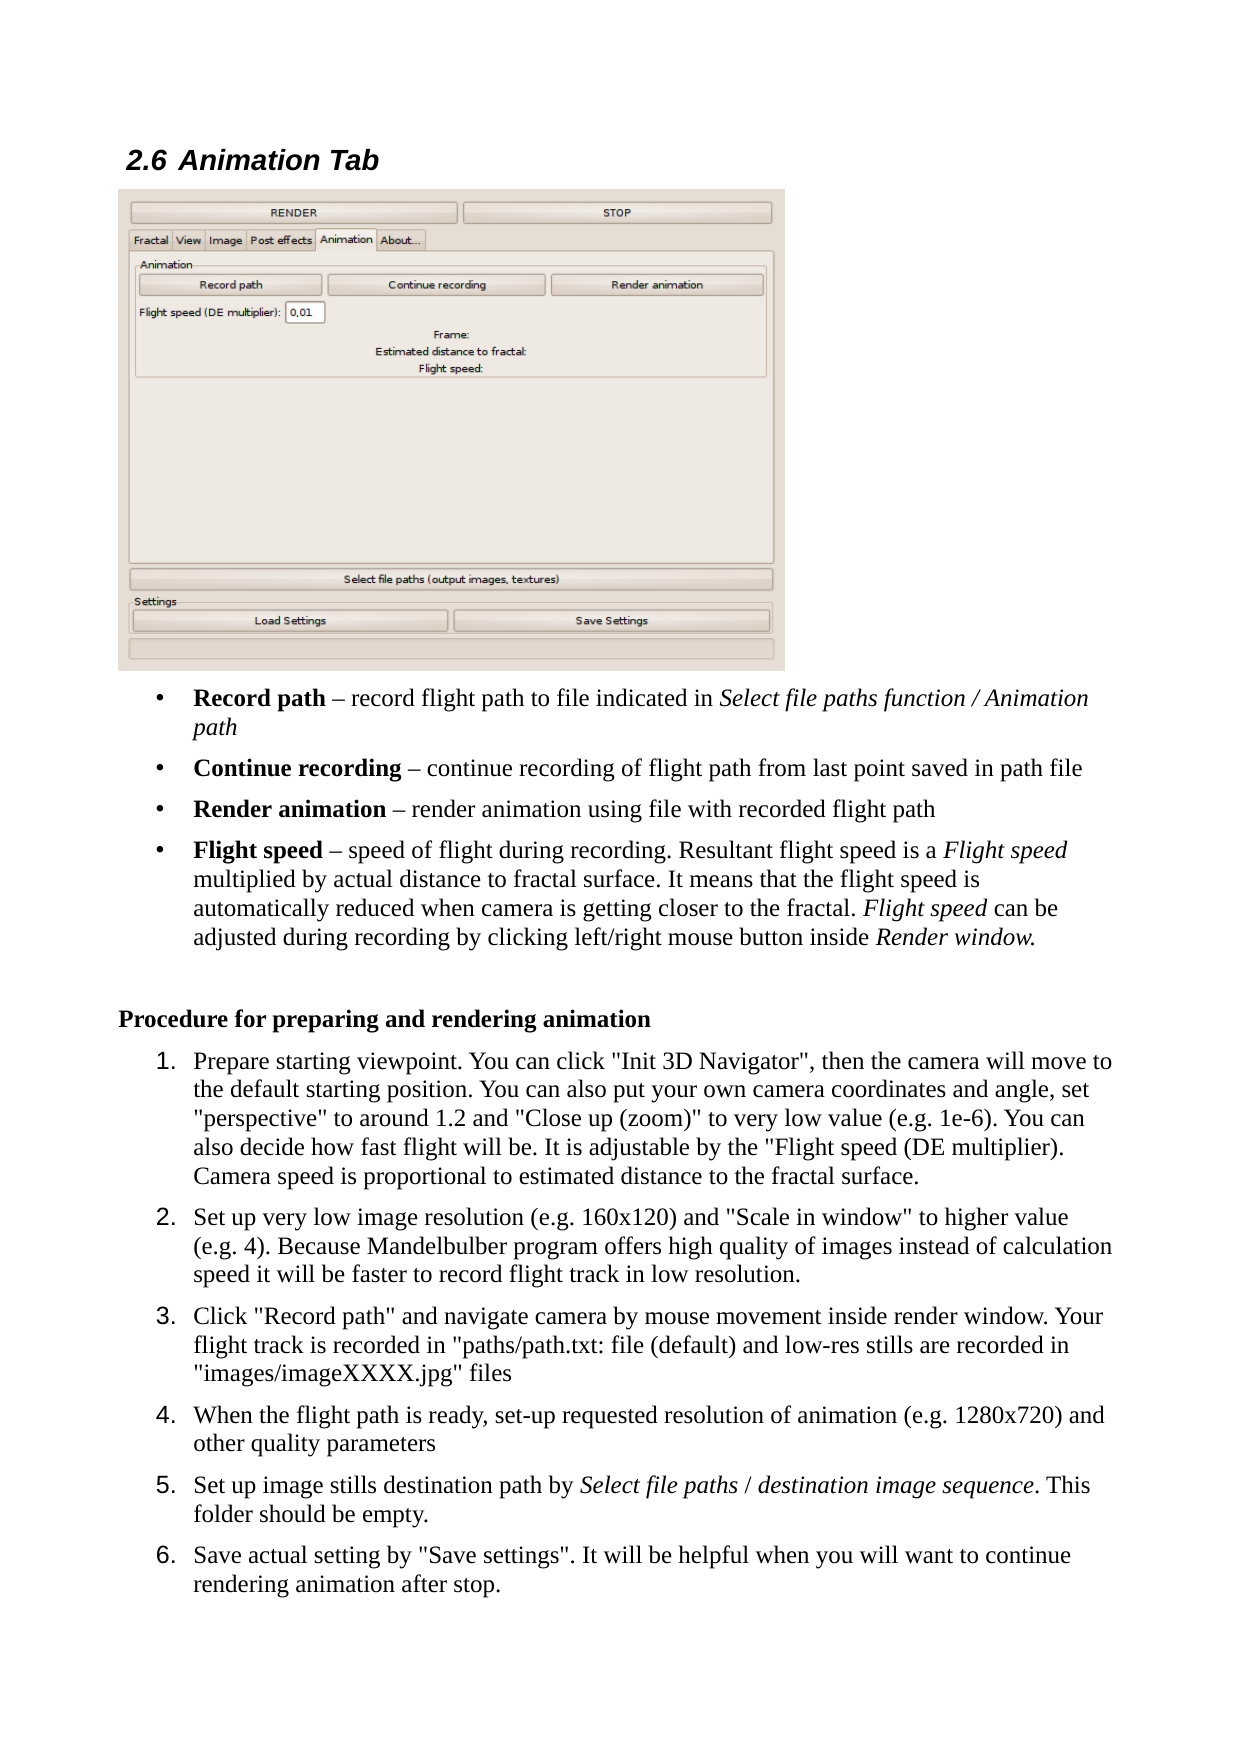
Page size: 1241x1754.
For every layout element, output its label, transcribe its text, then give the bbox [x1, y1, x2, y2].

list Continue recording – continue recording of flight path from last point saved in path file [156, 753, 1122, 782]
list Prepare starting viewpoint. You can click "Init 3D Navigator", then the camera will move to the default starting position. You can also put your own camera coordinates and angle, set "perspective" to around 1.2 and "Close up (zoom)" to very low value (e.g. 1e-6). You can also decide how fast flight will be. It is adjustable by the "Flight speed (DE multiplier). Camera speed is proportional to estimated distance to the fractal surface. [156, 1046, 1122, 1189]
list When the flight path is ready, set-up requested resolution of animation (e.g. 1280x720) and other quality parameters [156, 1400, 1122, 1457]
list Render animation – render animation using file with recorded flight path [156, 794, 1122, 823]
list Set up image stills destination path by Select file paths / destination image sequence. This folder should be empty. [156, 1470, 1122, 1527]
picture [118, 189, 785, 671]
list Click "Record path" and navigate camera by mouse movement inside render window. Your flight track is recorded in "paths/path.txt: file (default) and low-res stills are recorded in "images/imageXXXX.jpg" files [156, 1301, 1122, 1387]
subtitle Animation Tab [118, 143, 1122, 177]
list Save actual setting by "Save settings". It will be helpful when you will want to continue rendering animation after stop. [156, 1540, 1122, 1597]
list Flight speed – speed of flight during recording. Resultant flight speed is a Flight speed multiplied by actual distance to fractal surface. It means that the flight speed is automatically reduced when camera is getting closer to the fractal. Flight speed can be adjusted during recording by clicking left/right mouse button inside Render window. [156, 836, 1122, 951]
list Set up very low image resolution (e.g. 160x120) and "Scale in window" to higher value (e.g. 4). Because Mandelbulber program offers high quality of images instead of calculation speed it will be faster to record flight track in low resolution. [156, 1202, 1122, 1288]
list Record path – record flight path to file indicated in Select file paths function / Animation path [156, 683, 1122, 741]
text Procedure for preparing and rendering animation [118, 1004, 1122, 1033]
